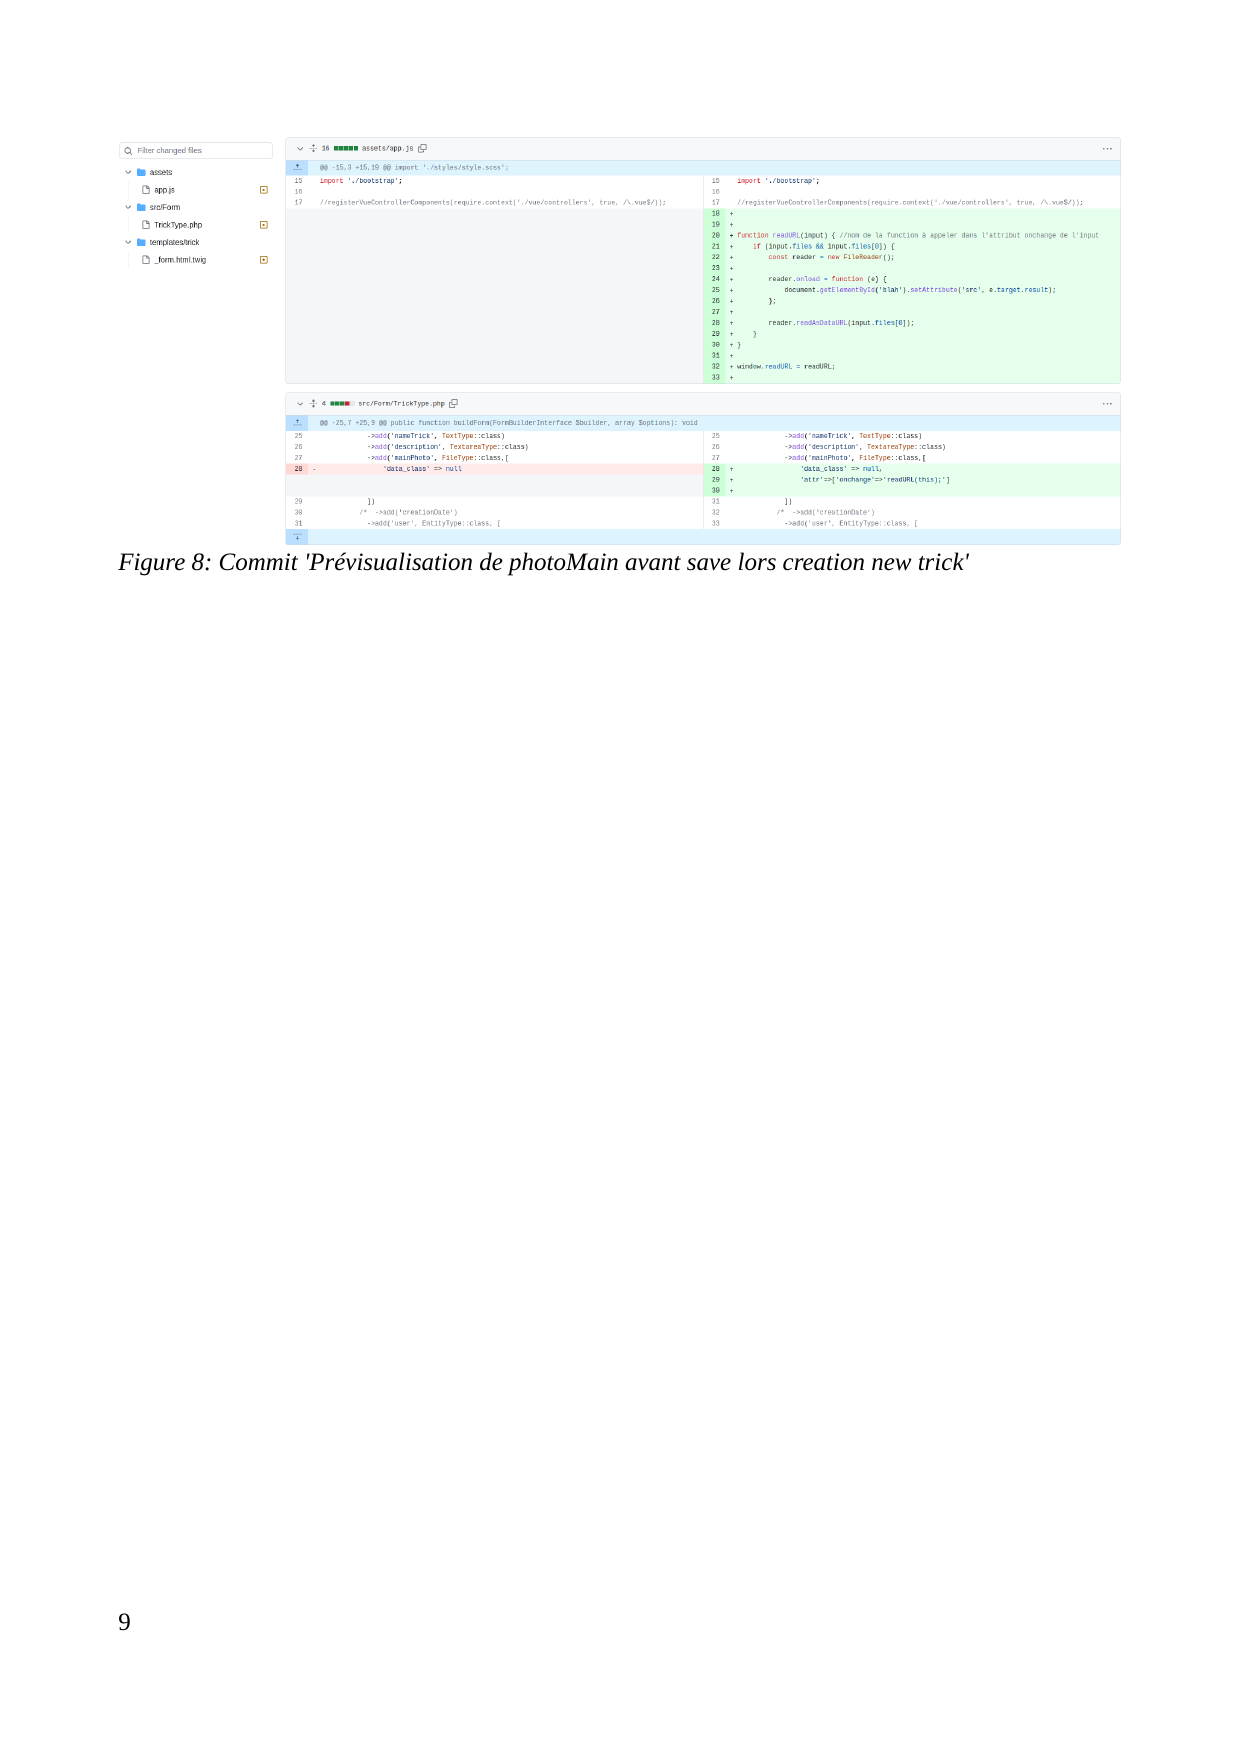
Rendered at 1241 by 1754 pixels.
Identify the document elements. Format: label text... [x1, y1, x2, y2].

picture [118, 130, 1123, 547]
text Figure 8: Commit 'Prévisualisation de photoMain avant save lors creation new trick' [118, 547, 1122, 576]
